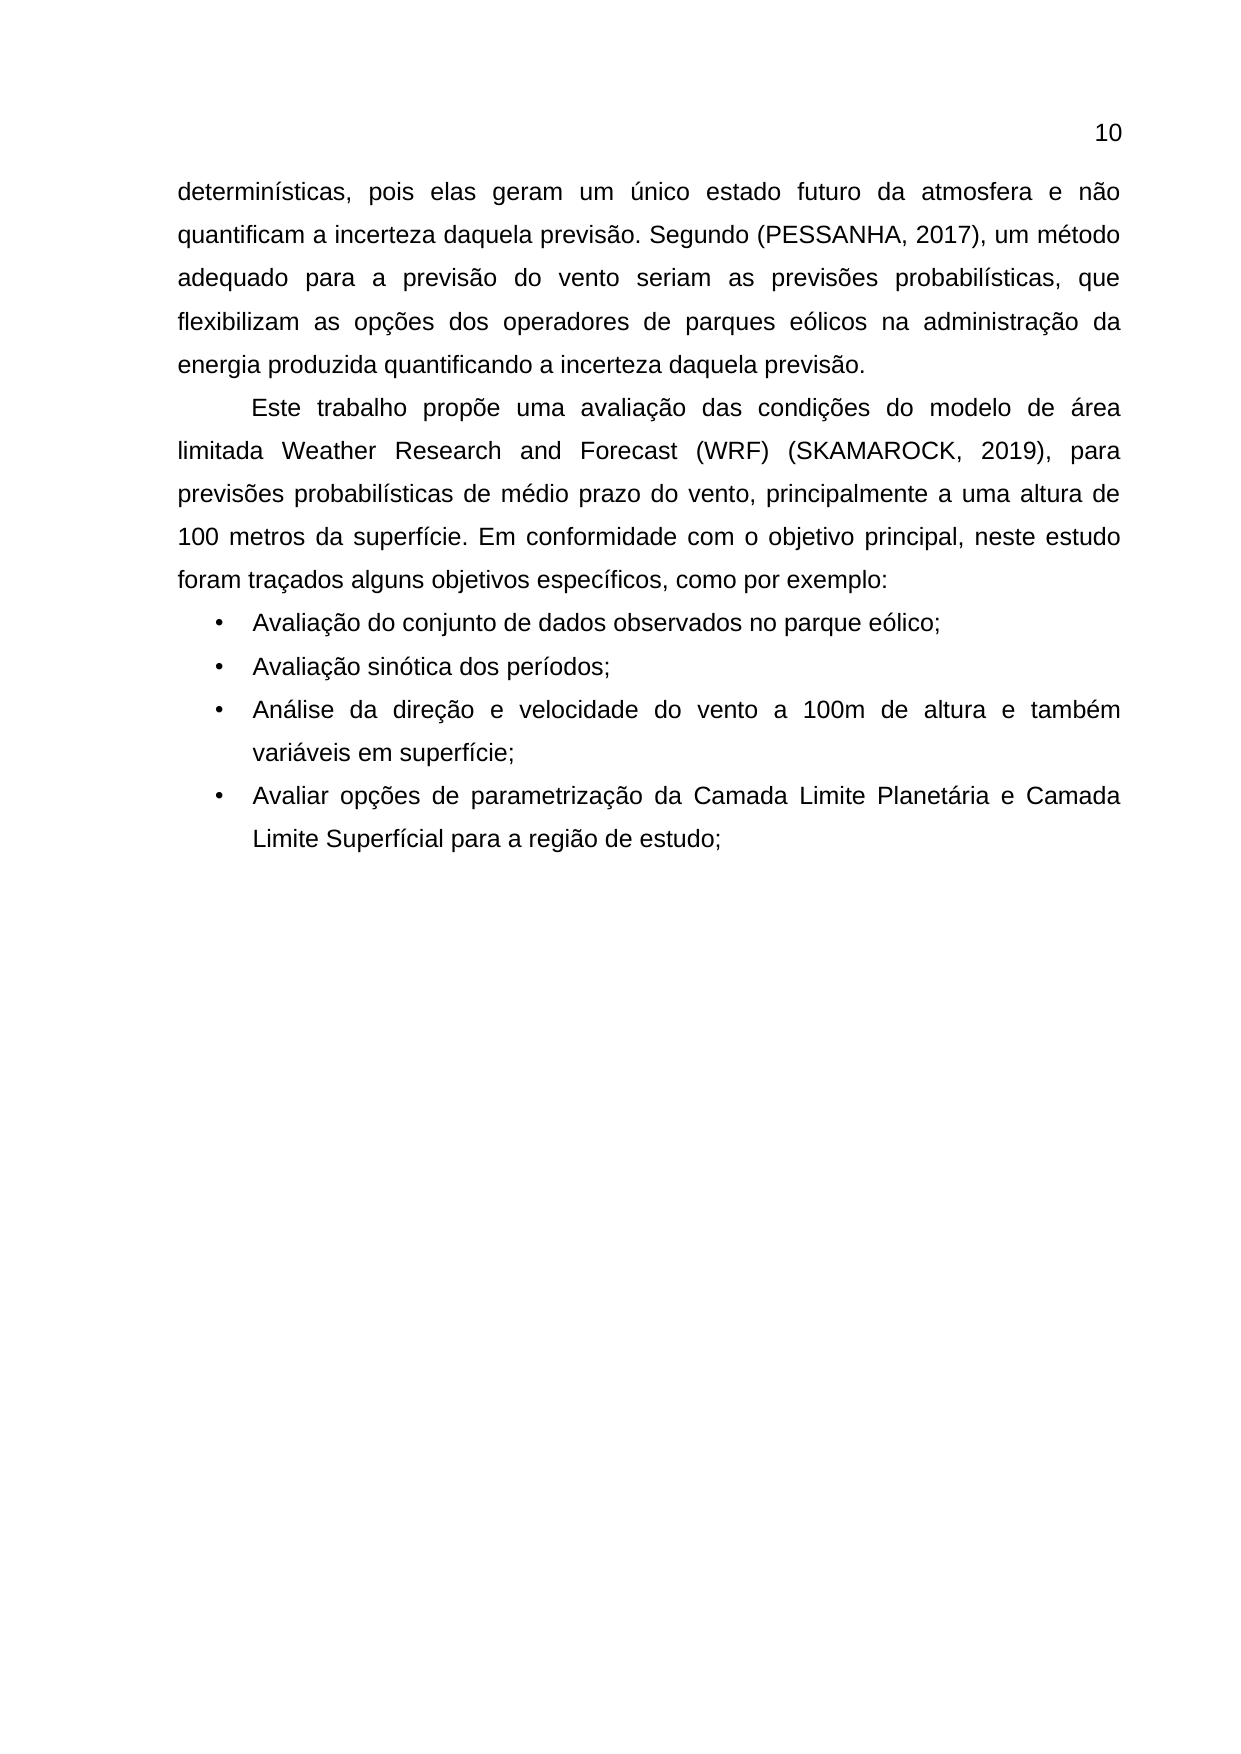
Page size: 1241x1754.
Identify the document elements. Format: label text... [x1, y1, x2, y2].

list Avaliar opções de parametrização da Camada Limite Planetária e Camada Limite Superfícial para a região de estudo; [215, 781, 1122, 853]
text Este trabalho propõe uma avaliação das condições do modelo de área limitada Weather Research and Forecast (WRF) (SKAMAROCK, 2019), para previsões probabilísticas de médio prazo do vento, principalmente a uma altura de 100 metros da superfície. Em conformidade com o objetivo principal, neste estudo foram traçados alguns objetivos específicos, como por exemplo: [177, 393, 1122, 594]
list Avaliação do conjunto de dados observados no parque eólico; [215, 608, 1122, 637]
text determinísticas, pois elas geram um único estado futuro da atmosfera e não quantificam a incerteza daquela previsão. Segundo (PESSANHA, 2017), um método adequado para a previsão do vento seriam as previsões probabilísticas, que flexibilizam as opções dos operadores de parques eólicos na administração da energia produzida quantificando a incerteza daquela previsão. [177, 177, 1122, 378]
list Avaliação sinótica dos períodos; [215, 652, 1122, 681]
list Análise da direção e velocidade do vento a 100m de altura e também variáveis em superfície; [215, 695, 1122, 767]
